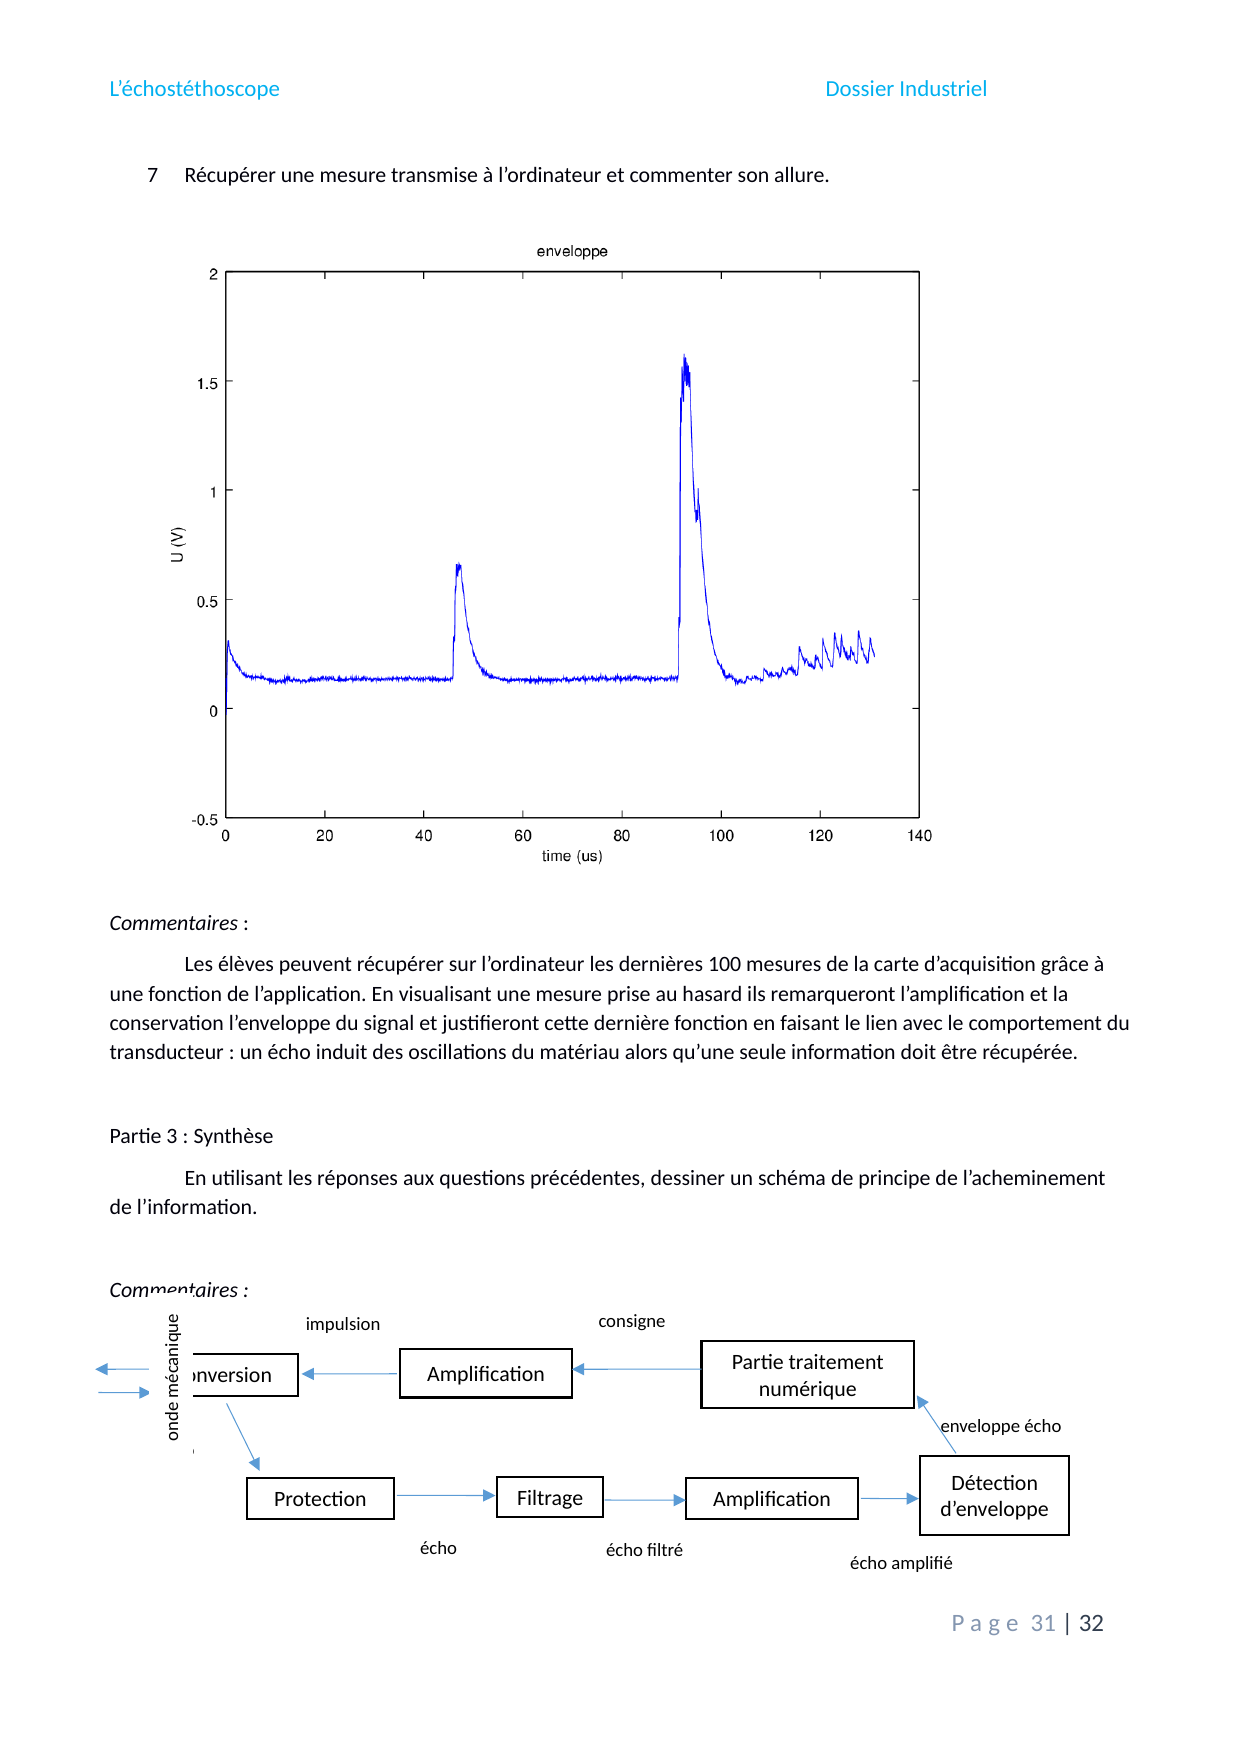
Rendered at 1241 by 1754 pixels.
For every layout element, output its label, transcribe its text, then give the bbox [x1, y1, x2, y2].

text En utilisant les réponses aux questions précédentes, dessiner un schéma de principe de l’acheminement de l’information. [109, 1164, 1131, 1219]
text Les élèves peuvent récupérer sur l’ordinateur les dernières 100 mesures de la carte d’acquisition grâce à une fonction de l’application. En visualisant une mesure prise au hasard ils remarqueront l’amplification et la conservation l’enveloppe du signal et justifieront cette dernière fonction en faisant le lien avec le comportement du transducteur : un écho induit des oscillations du matériau alors qu’une seule information doit être récupérée. [109, 951, 1131, 1065]
list Récupérer une mesure transmise à l’ordinateur et commenter son allure. [147, 161, 1131, 188]
text Commentaires : [109, 203, 1131, 935]
text Commentaires : [109, 1276, 1131, 1303]
text Partie 3 : Synthèse [109, 1122, 1131, 1148]
picture [109, 221, 1004, 891]
